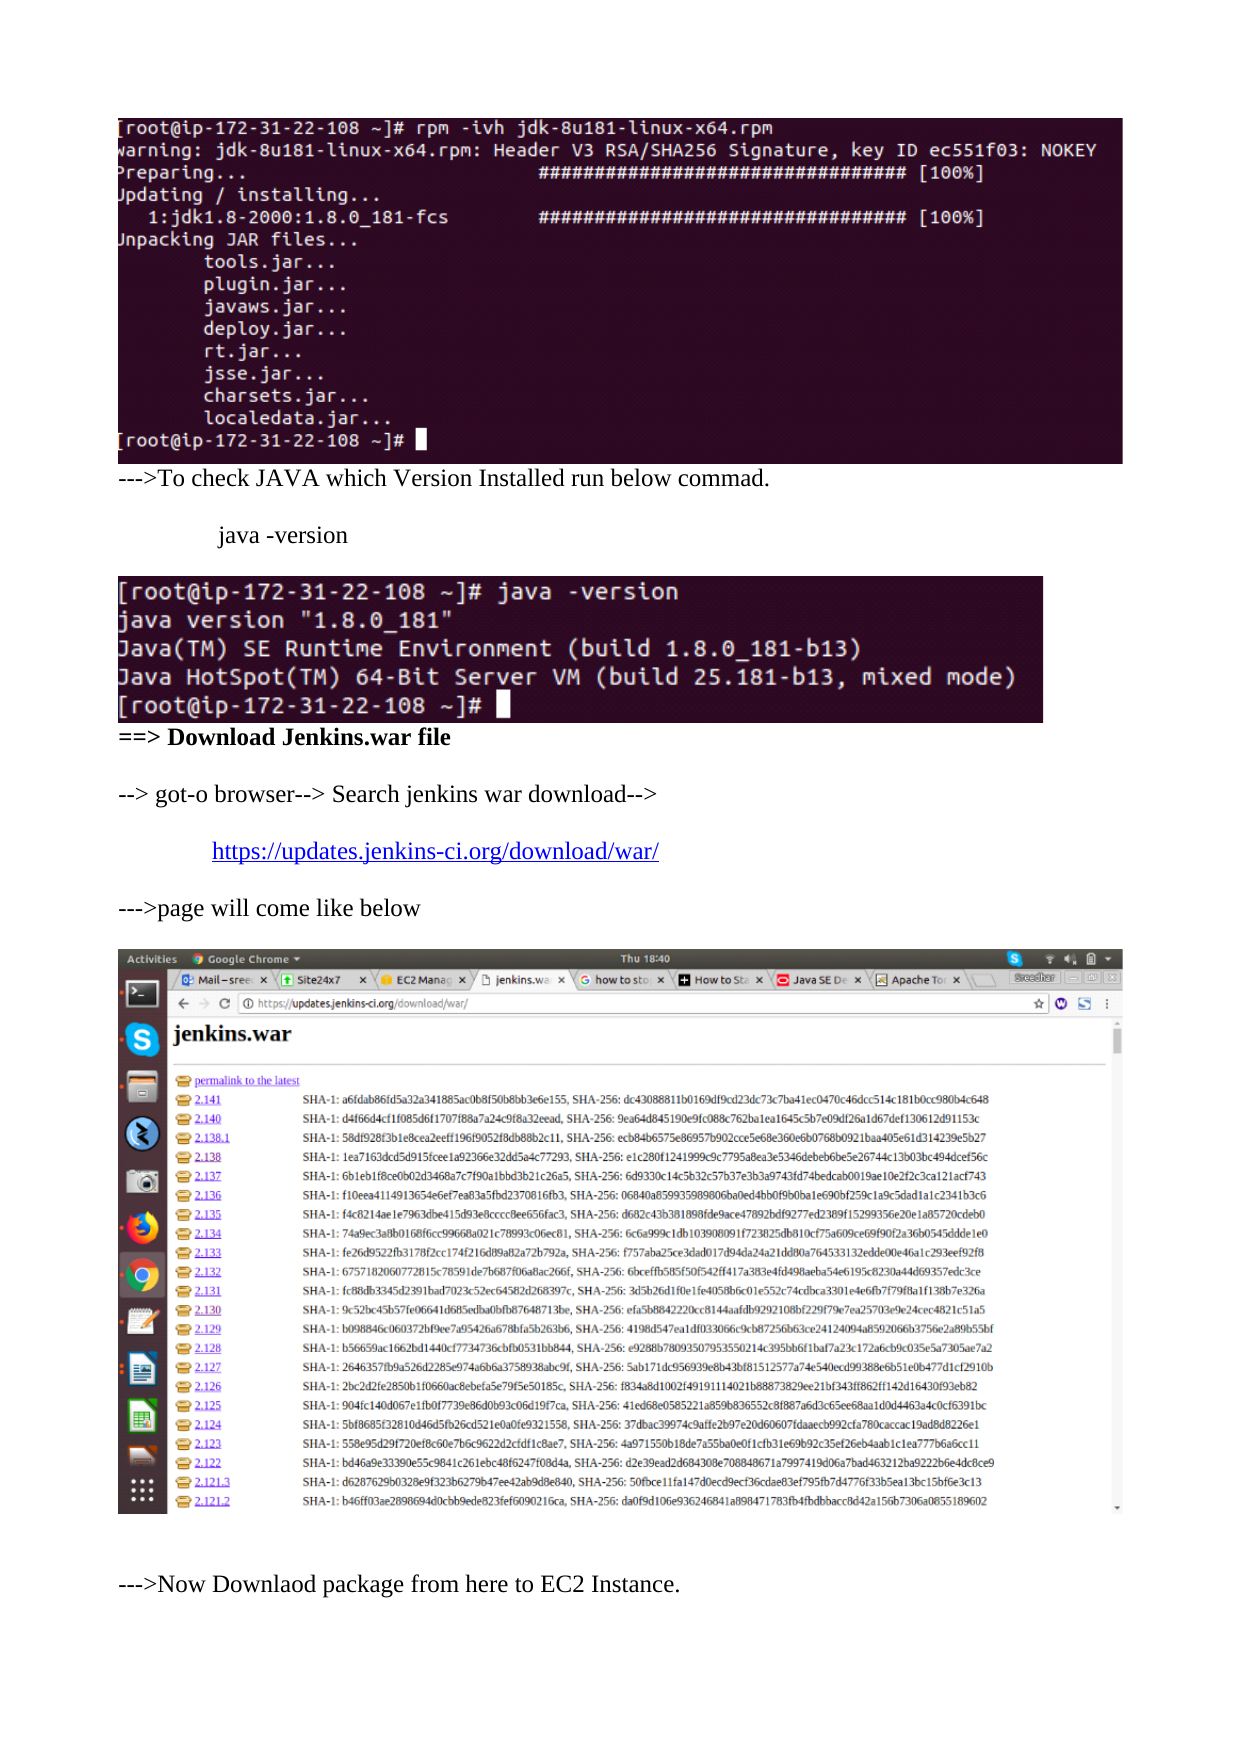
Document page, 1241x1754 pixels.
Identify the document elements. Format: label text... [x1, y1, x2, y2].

text java -version [118, 520, 1122, 549]
text --->Now Downlaod package from here to EC2 Instance. [118, 1569, 1122, 1598]
text --> got-o browser--> Search jenkins war download--> [118, 779, 1122, 808]
text ==> Download Jenkins.war file [118, 722, 1122, 751]
text --->page will come like below [118, 893, 1122, 921]
text --->To check JAVA which Version Installed run below commad. [118, 464, 1122, 492]
text https://updates.jenkins-ci.org/download/war/ [118, 836, 1122, 864]
